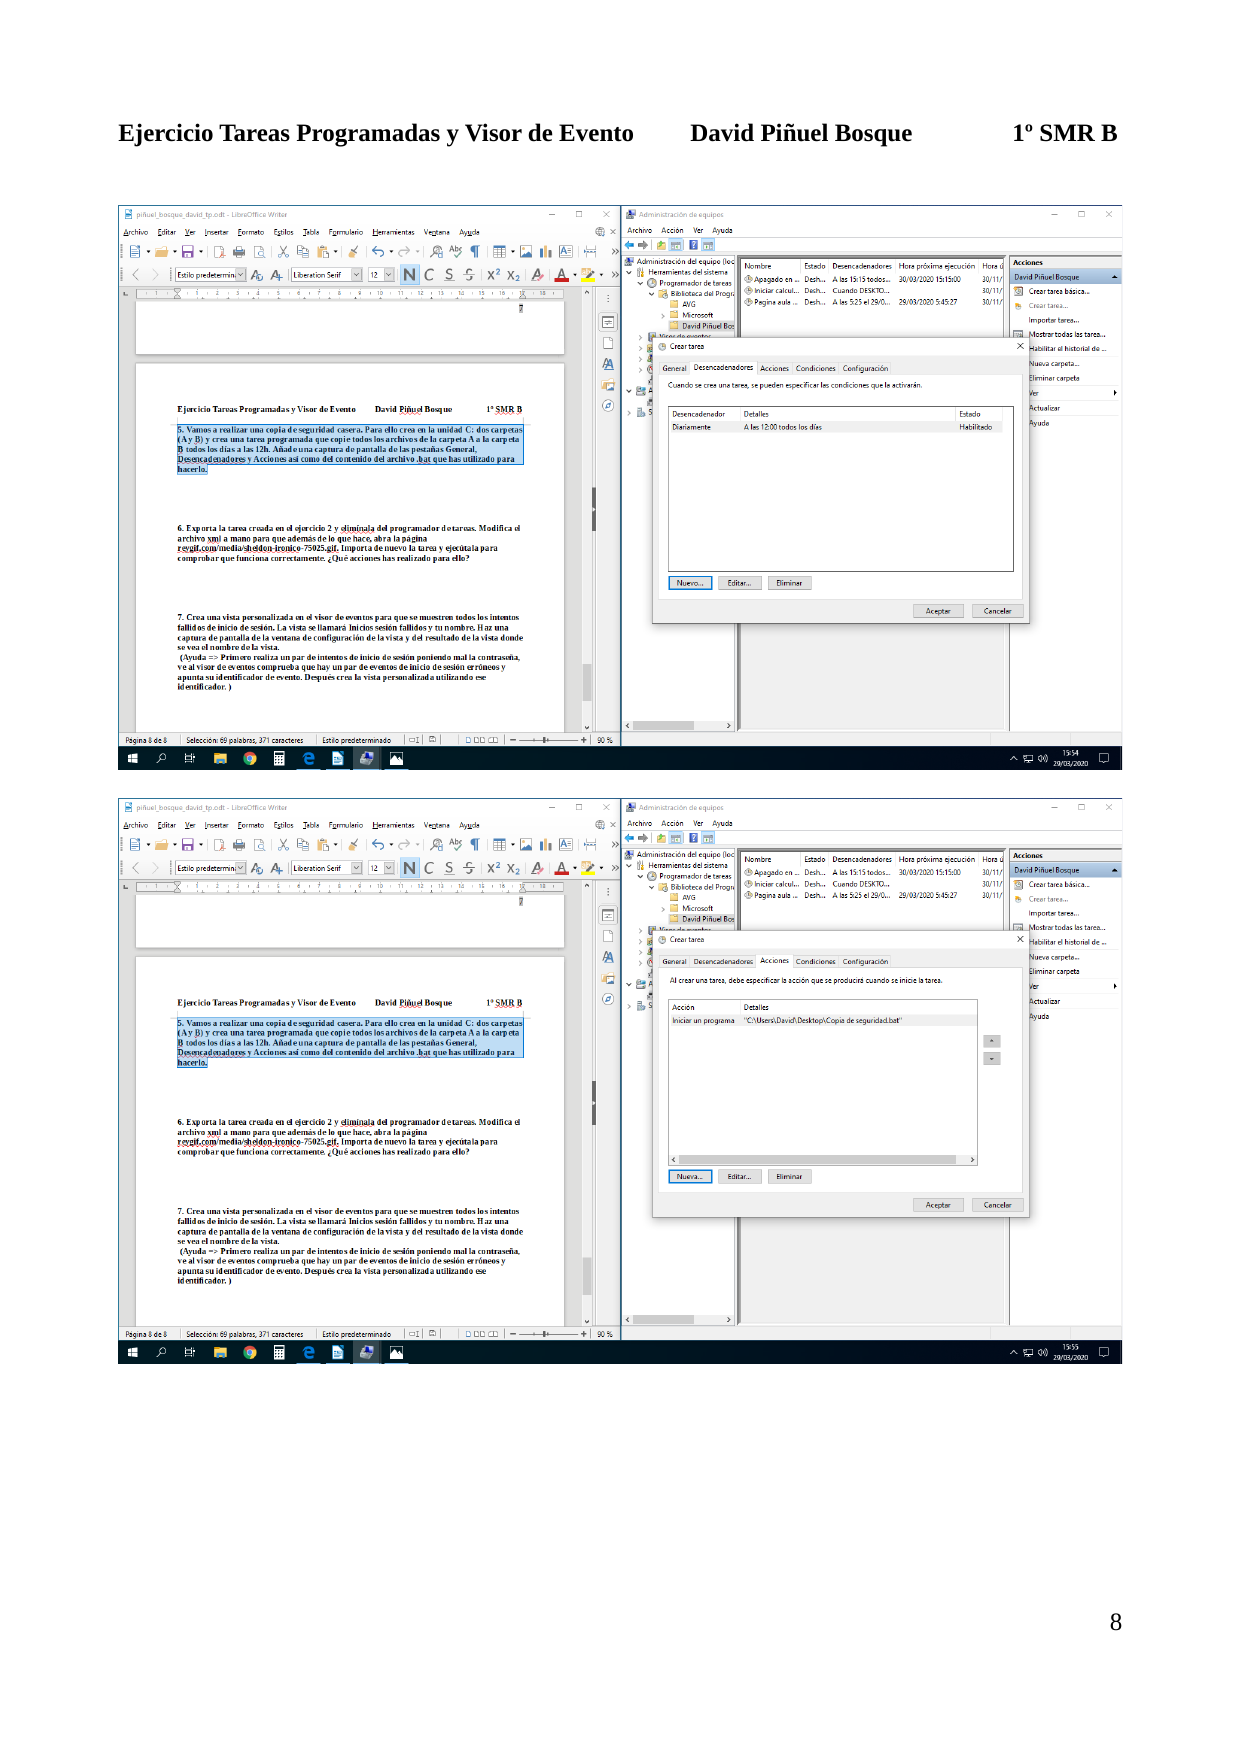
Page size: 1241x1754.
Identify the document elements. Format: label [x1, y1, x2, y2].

picture [118, 798, 1123, 1364]
picture [118, 205, 1123, 770]
